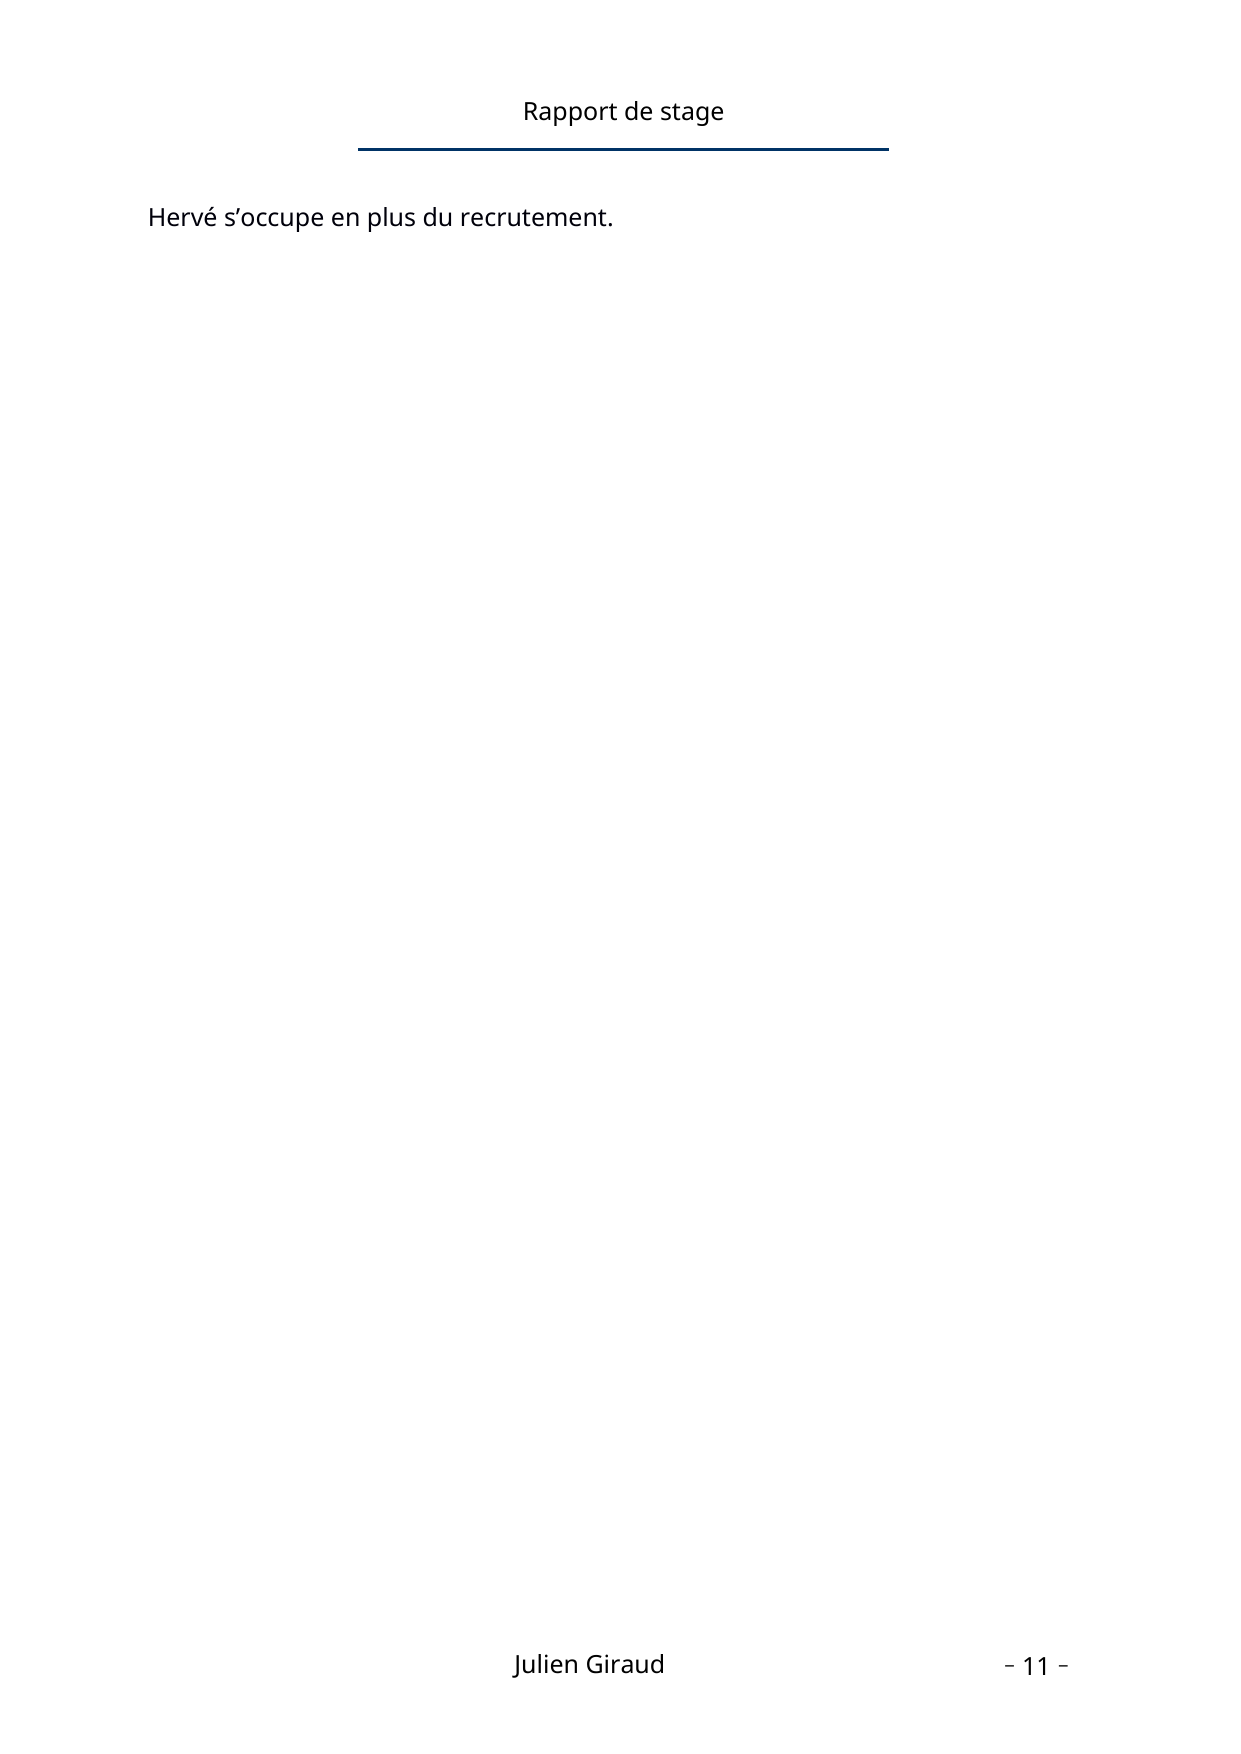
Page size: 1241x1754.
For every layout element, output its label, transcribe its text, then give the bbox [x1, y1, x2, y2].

text Hervé s’occupe en plus du recrutement. [148, 193, 1093, 235]
